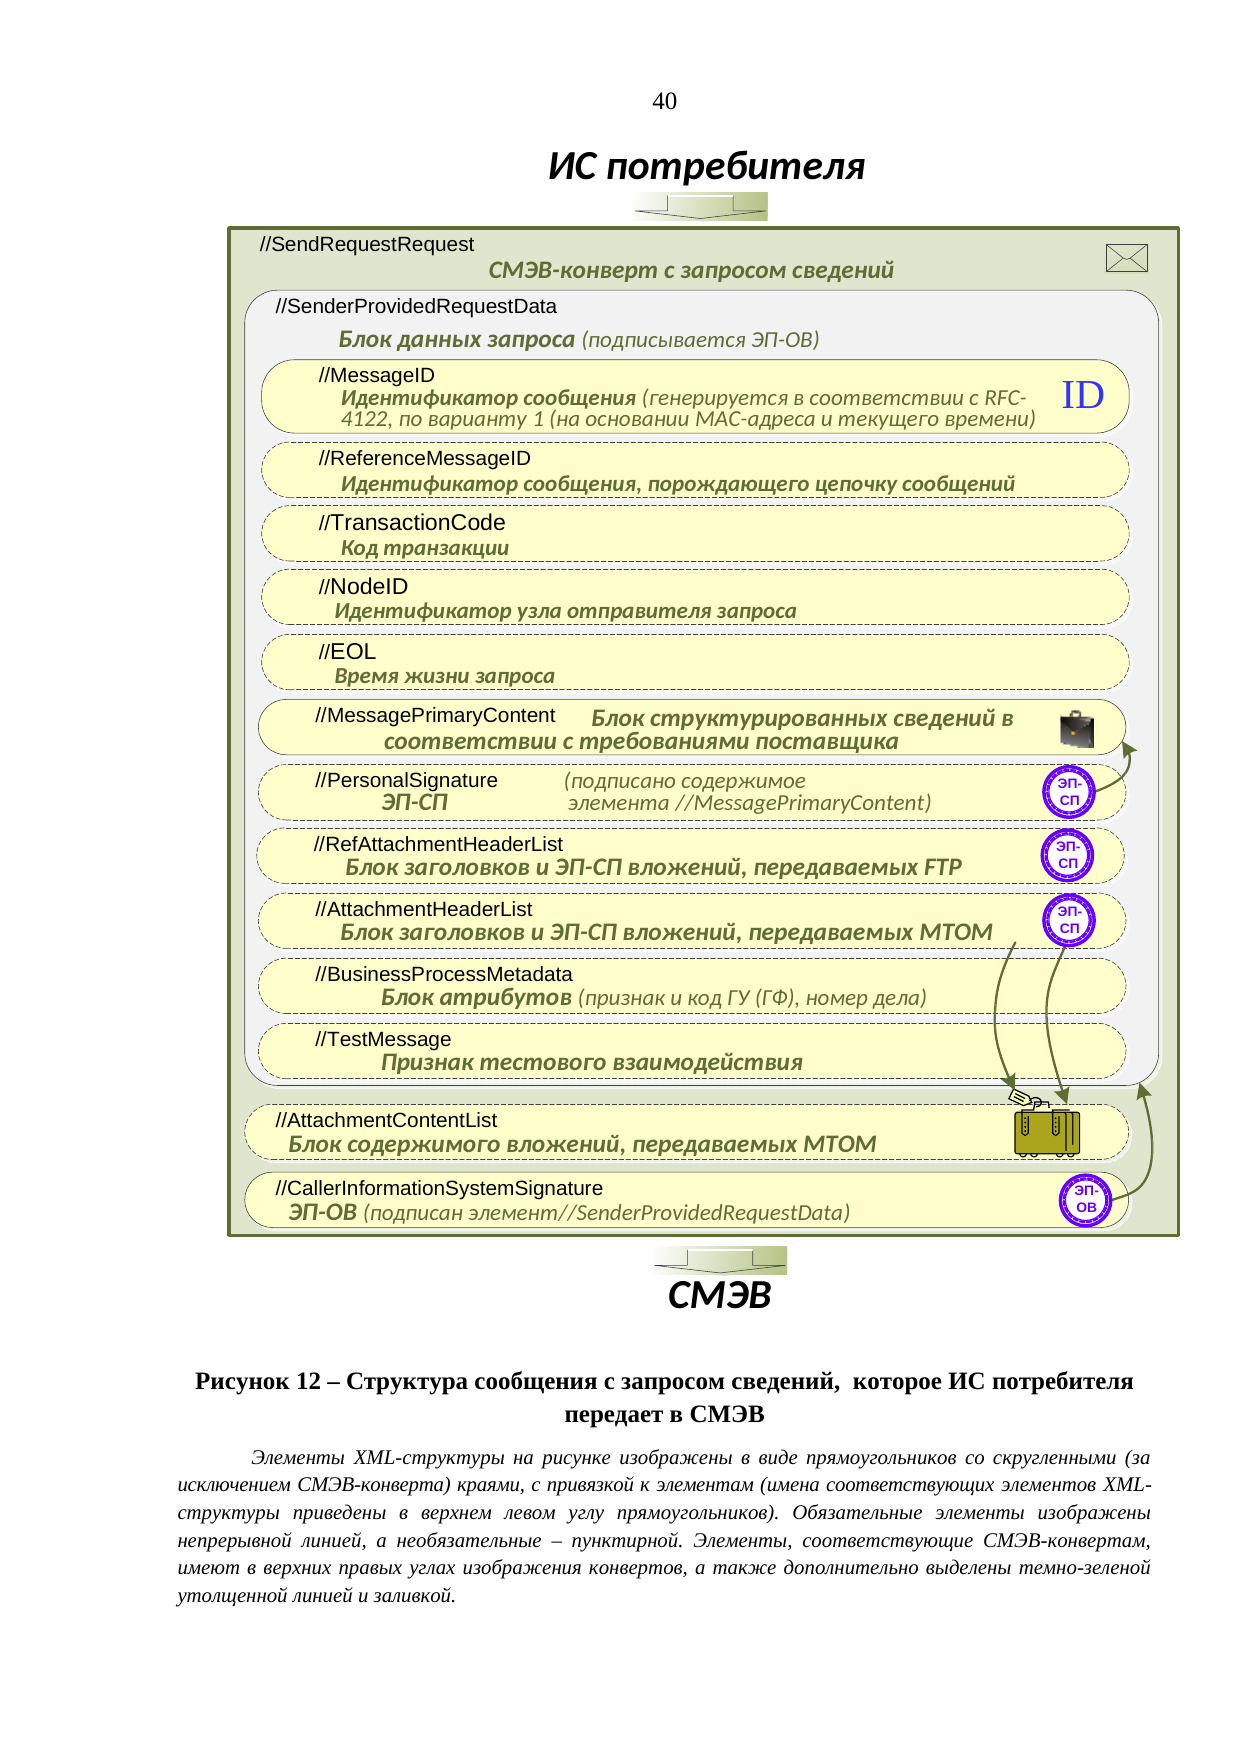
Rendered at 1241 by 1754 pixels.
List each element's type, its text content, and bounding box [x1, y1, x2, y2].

text Рисунок 12 – Структура сообщения с запросом сведений, которое ИС потребителя передает в СМЭВ [177, 118, 1152, 1428]
text Элементы XML-структуры на рисунке изображены в виде прямоугольников со скругленными (за исключением СМЭВ-конверта) краями, с привязкой к элементам (имена соответствующих элементов XML-структуры приведены в верхнем левом углу прямоугольников). Обязательные элементы изображены непрерывной линией, а необязательные – пунктирной. Элементы, соответствующие СМЭВ-конвертам, имеют в верхних правых углах изображения конвертов, а также дополнительно выделены темно-зеленой утолщенной линией и заливкой. [177, 1445, 1152, 1607]
